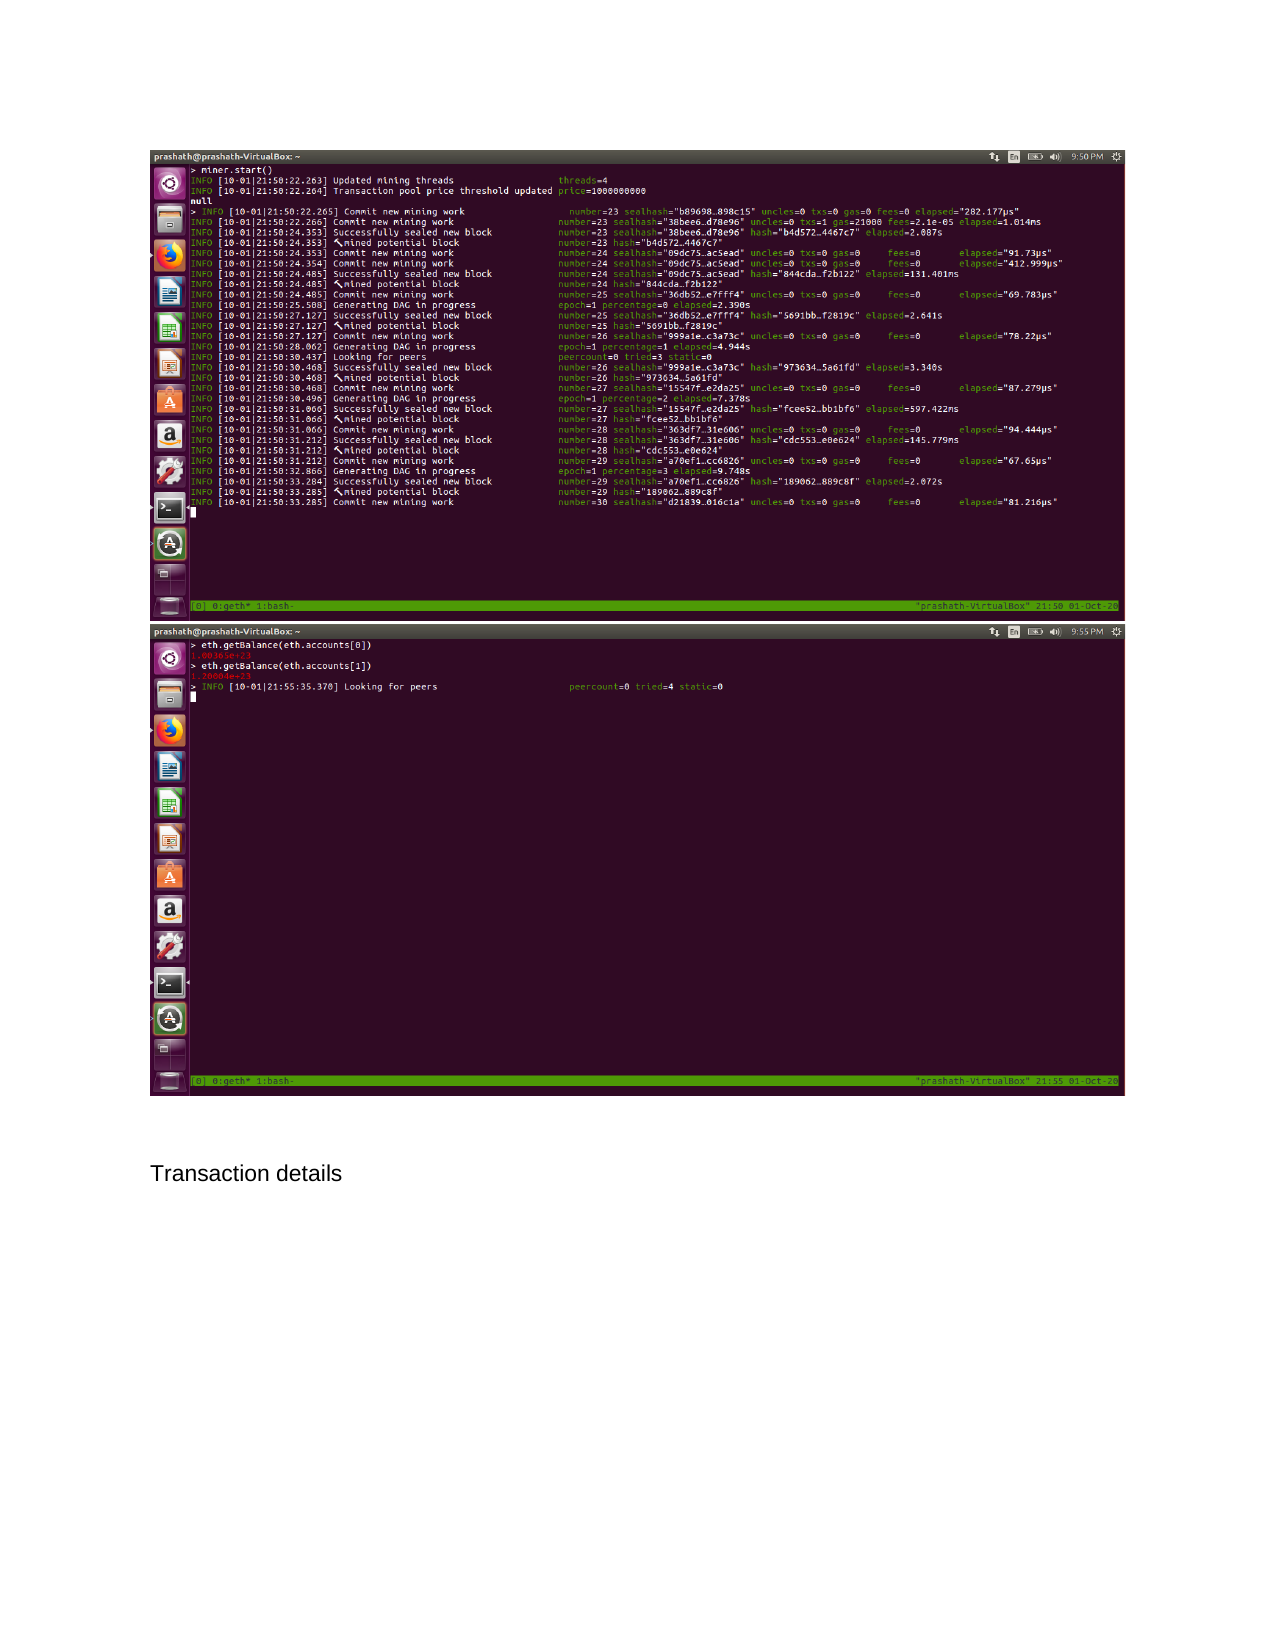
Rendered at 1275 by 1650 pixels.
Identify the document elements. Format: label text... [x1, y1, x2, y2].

picture [150, 150, 1125, 621]
text Transaction details [150, 1160, 1125, 1186]
picture [150, 624, 1125, 1096]
